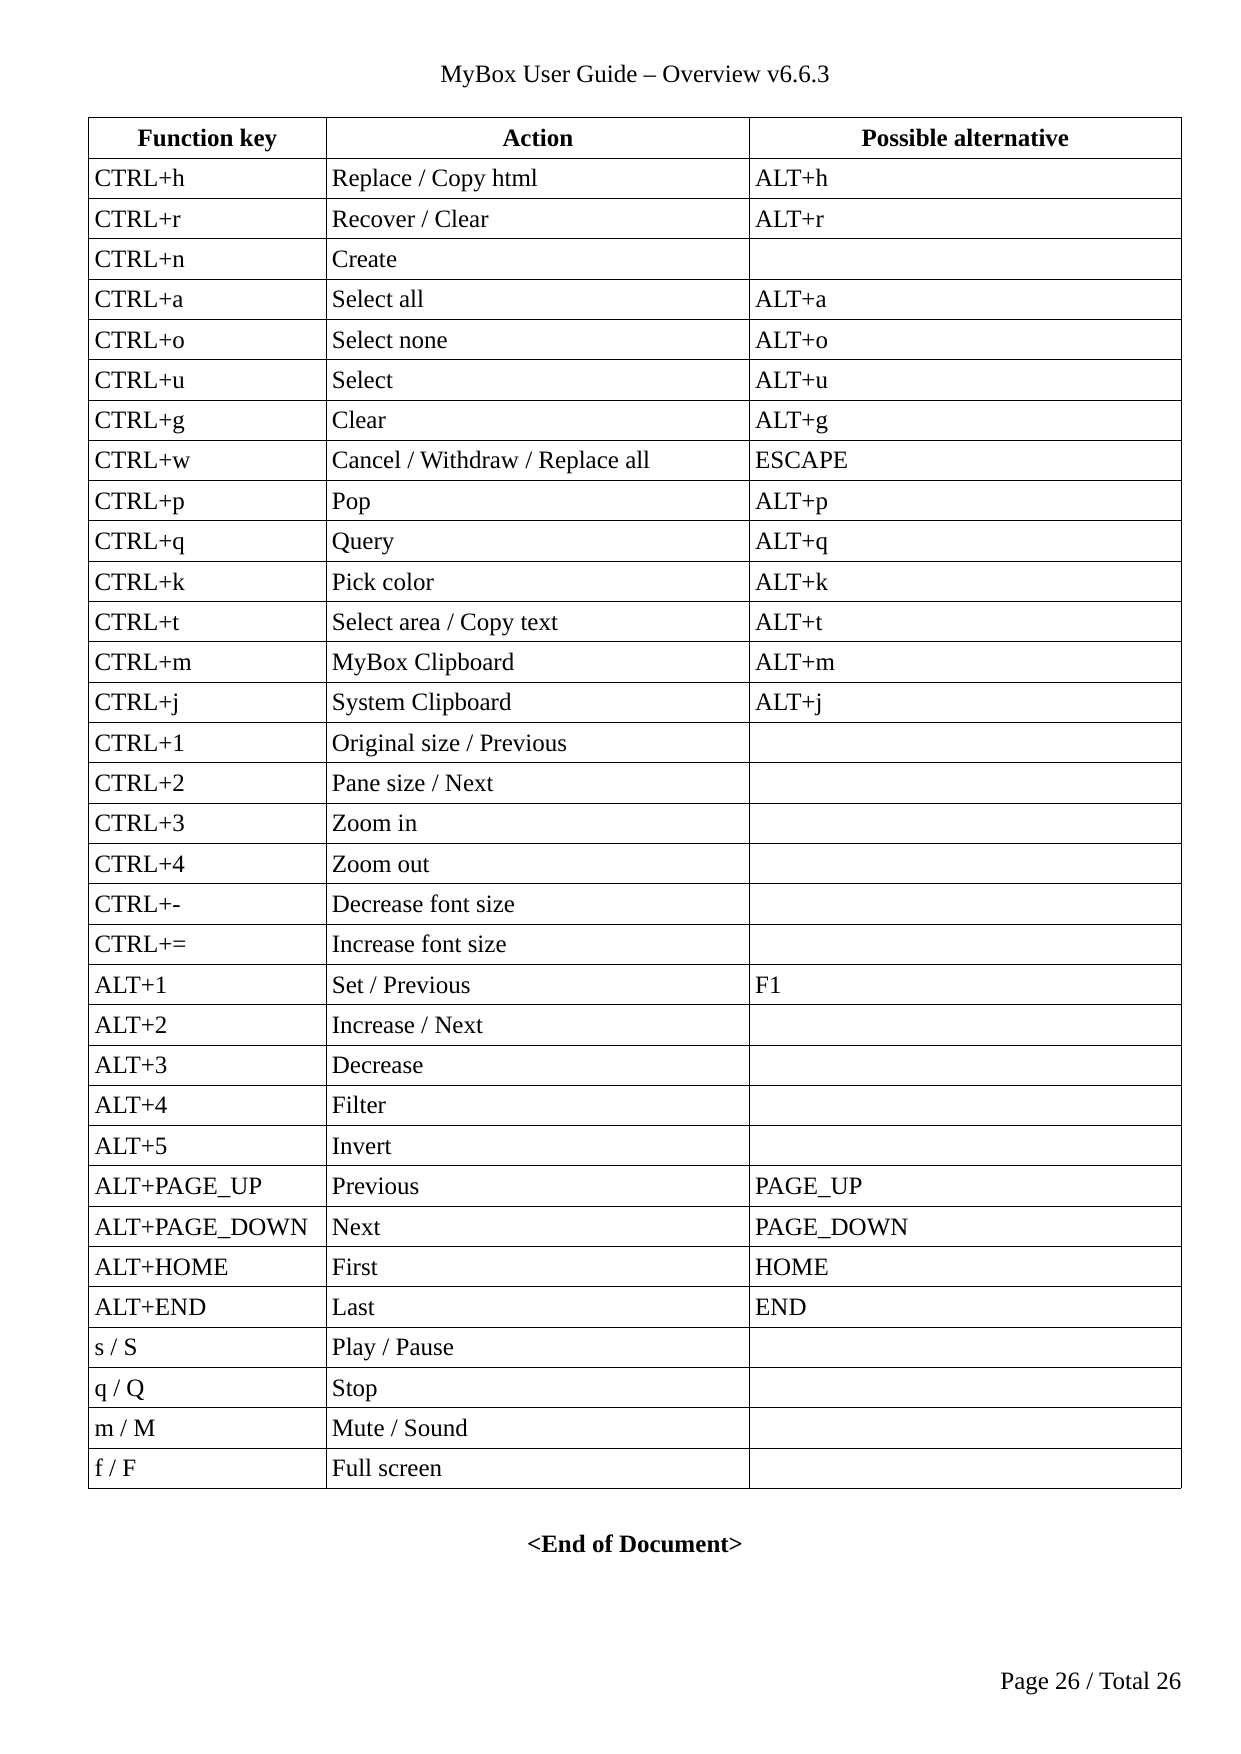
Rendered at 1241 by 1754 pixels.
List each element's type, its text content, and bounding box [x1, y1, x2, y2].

table_cell f / F [89, 1449, 326, 1488]
table_cell F1 [750, 965, 1181, 1004]
table_cell ALT+5 [89, 1126, 326, 1165]
table_cell ALT+2 [89, 1005, 326, 1044]
table_cell ALT+1 [89, 965, 326, 1004]
table_cell Invert [327, 1126, 749, 1165]
table_cell CTRL+h [89, 159, 326, 198]
table_cell Zoom in [327, 804, 749, 843]
table_cell Set / Previous [327, 965, 749, 1004]
table_cell CTRL+k [89, 562, 326, 601]
table_cell [750, 1408, 1181, 1448]
table_cell ALT+u [750, 360, 1181, 399]
table_cell Recover / Clear [327, 199, 749, 238]
table_cell ALT+r [750, 199, 1181, 238]
table_cell ALT+g [750, 401, 1181, 440]
table_cell Select [327, 360, 749, 399]
table_cell [750, 239, 1181, 278]
table_cell System Clipboard [327, 683, 749, 722]
table_cell Select all [327, 280, 749, 319]
table_cell CTRL+a [89, 280, 326, 319]
table_cell Decrease [327, 1046, 749, 1085]
table_cell Last [327, 1287, 749, 1327]
table_cell ALT+p [750, 481, 1181, 520]
table_cell CTRL+r [89, 199, 326, 238]
table_cell [750, 723, 1181, 762]
table_cell END [750, 1287, 1181, 1327]
table_cell ESCAPE [750, 441, 1181, 480]
table_cell MyBox Clipboard [327, 642, 749, 682]
table_cell CTRL+= [89, 925, 326, 964]
table_header Possible alternative [750, 118, 1181, 158]
table_cell Select area / Copy text [327, 602, 749, 641]
table_cell s / S [89, 1328, 326, 1367]
table_cell [750, 1126, 1181, 1165]
table_cell Pop [327, 481, 749, 520]
table_cell CTRL+4 [89, 844, 326, 883]
table_cell [750, 804, 1181, 843]
table_cell Clear [327, 401, 749, 440]
table_cell [750, 763, 1181, 803]
table_cell q / Q [89, 1368, 326, 1407]
table_cell Previous [327, 1166, 749, 1206]
table_cell PAGE_DOWN [750, 1207, 1181, 1246]
table_cell Cancel / Withdraw / Replace all [327, 441, 749, 480]
table_cell CTRL+t [89, 602, 326, 641]
table_cell ALT+o [750, 320, 1181, 359]
table_cell [750, 1328, 1181, 1367]
table_cell CTRL+q [89, 521, 326, 561]
table_cell [750, 1368, 1181, 1407]
table_cell ALT+3 [89, 1046, 326, 1085]
table_cell [750, 925, 1181, 964]
table_cell ALT+j [750, 683, 1181, 722]
table_cell ALT+END [89, 1287, 326, 1327]
table_cell CTRL+u [89, 360, 326, 399]
table_cell [750, 884, 1181, 923]
table_cell [750, 1005, 1181, 1044]
table_cell ALT+HOME [89, 1247, 326, 1286]
table_cell ALT+m [750, 642, 1181, 682]
table_cell CTRL+3 [89, 804, 326, 843]
table_cell Select none [327, 320, 749, 359]
table_cell CTRL+n [89, 239, 326, 278]
table_cell Zoom out [327, 844, 749, 883]
table_cell Original size / Previous [327, 723, 749, 762]
table_header Function key [89, 118, 326, 158]
table_cell CTRL+o [89, 320, 326, 359]
table_cell m / M [89, 1408, 326, 1448]
table_cell Pick color [327, 562, 749, 601]
table_cell ALT+q [750, 521, 1181, 561]
table_cell ALT+PAGE_DOWN [89, 1207, 326, 1246]
table_cell [750, 1449, 1181, 1488]
table_cell CTRL+p [89, 481, 326, 520]
table_cell [750, 844, 1181, 883]
table_cell Full screen [327, 1449, 749, 1488]
table_cell ALT+PAGE_UP [89, 1166, 326, 1206]
table_cell Pane size / Next [327, 763, 749, 803]
table_cell CTRL+w [89, 441, 326, 480]
table_cell Increase / Next [327, 1005, 749, 1044]
table_cell Query [327, 521, 749, 561]
table_cell [750, 1086, 1181, 1125]
table_cell Decrease font size [327, 884, 749, 923]
table_cell Next [327, 1207, 749, 1246]
table_cell Filter [327, 1086, 749, 1125]
table_cell First [327, 1247, 749, 1286]
table_cell Stop [327, 1368, 749, 1407]
table_cell CTRL+1 [89, 723, 326, 762]
table_cell HOME [750, 1247, 1181, 1286]
table_cell Create [327, 239, 749, 278]
table_cell CTRL+g [89, 401, 326, 440]
table_cell ALT+t [750, 602, 1181, 641]
table_cell Increase font size [327, 925, 749, 964]
text <End of Document> [88, 1529, 1181, 1558]
table_cell ALT+4 [89, 1086, 326, 1125]
table_cell ALT+h [750, 159, 1181, 198]
table_cell CTRL+m [89, 642, 326, 682]
table_cell PAGE_UP [750, 1166, 1181, 1206]
table_cell CTRL+- [89, 884, 326, 923]
table_cell Mute / Sound [327, 1408, 749, 1448]
table_cell ALT+a [750, 280, 1181, 319]
table_header Action [327, 118, 749, 158]
table_cell Play / Pause [327, 1328, 749, 1367]
table_cell CTRL+j [89, 683, 326, 722]
table_cell [750, 1046, 1181, 1085]
table_cell ALT+k [750, 562, 1181, 601]
table_cell CTRL+2 [89, 763, 326, 803]
table_cell Replace / Copy html [327, 159, 749, 198]
